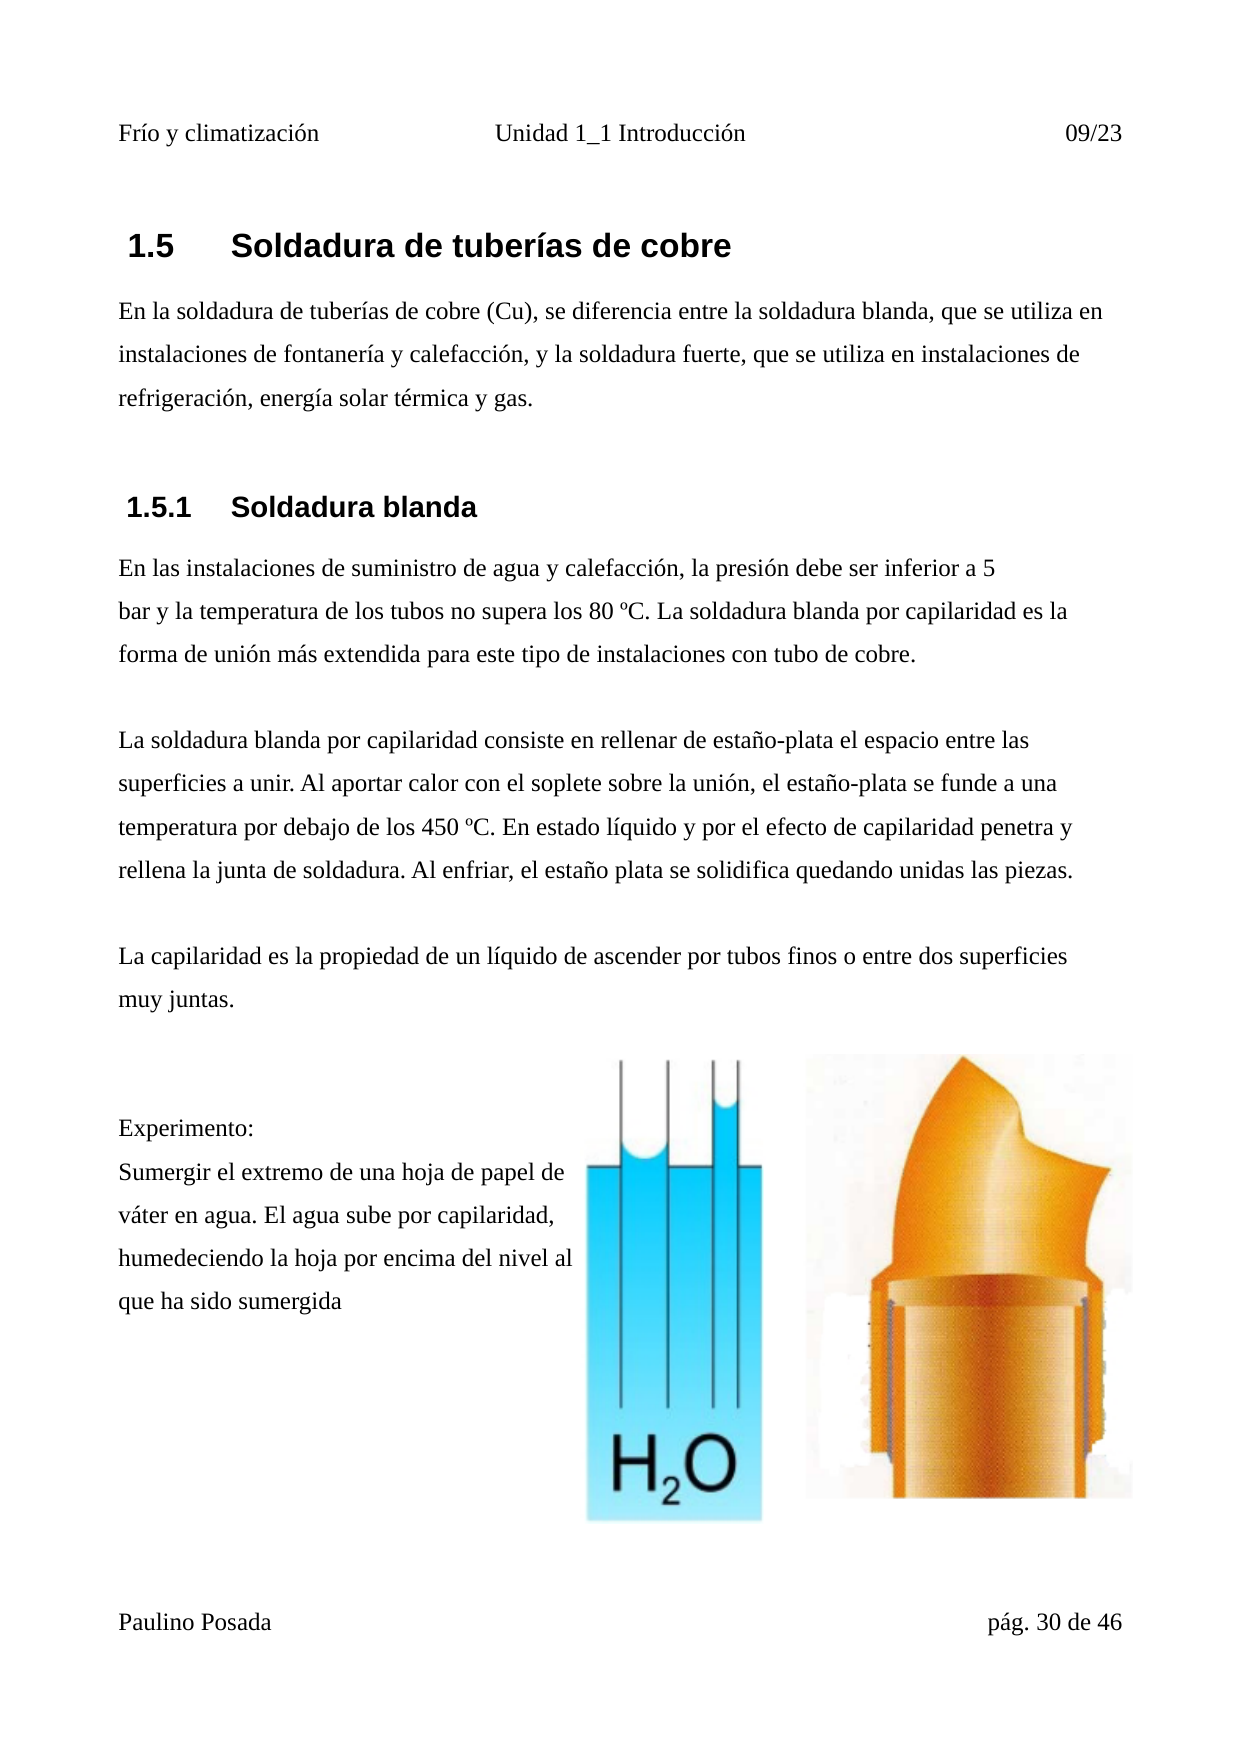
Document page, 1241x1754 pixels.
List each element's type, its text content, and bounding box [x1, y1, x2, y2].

picture [579, 1054, 1133, 1524]
text La soldadura blanda por capilaridad consiste en rellenar de estaño-plata el espacio entre las superficies a unir. Al aportar calor con el soplete sobre la unión, el estaño-plata se funde a una temperatura por debajo de los 450 ºC. En estado líquido y por el efecto de capilaridad penetra y rellena la junta de soldadura. Al enfriar, el estaño plata se solidifica quedando unidas las piezas. [118, 682, 1122, 927]
subtitle Soldadura blanda [118, 490, 1122, 523]
text Experimento: Sumergir el extremo de una hoja de papel de váter en agua. El agua sube por capilaridad, humedeciendo la hoja por encima del nivel al que ha sido sumergida [118, 1113, 579, 1315]
text En las instalaciones de suministro de agua y calefacción, la presión debe ser inferior a 5 bar y la temperatura de los tubos no supera los 80 ºC. La soldadura blanda por capilaridad es la forma de unión más extendida para este tipo de instalaciones con tubo de cobre. [118, 553, 1122, 668]
text La capilaridad es la propiedad de un líquido de ascender por tubos finos o entre dos superficies muy juntas. [118, 941, 1122, 1056]
subtitle Soldadura de tuberías de cobre [118, 226, 1122, 264]
text En la soldadura de tuberías de cobre (Cu), se diferencia entre la soldadura blanda, que se utiliza en instalaciones de fontanería y calefacción, y la soldadura fuerte, que se utiliza en instalaciones de refrigeración, energía solar térmica y gas. [118, 296, 1122, 411]
